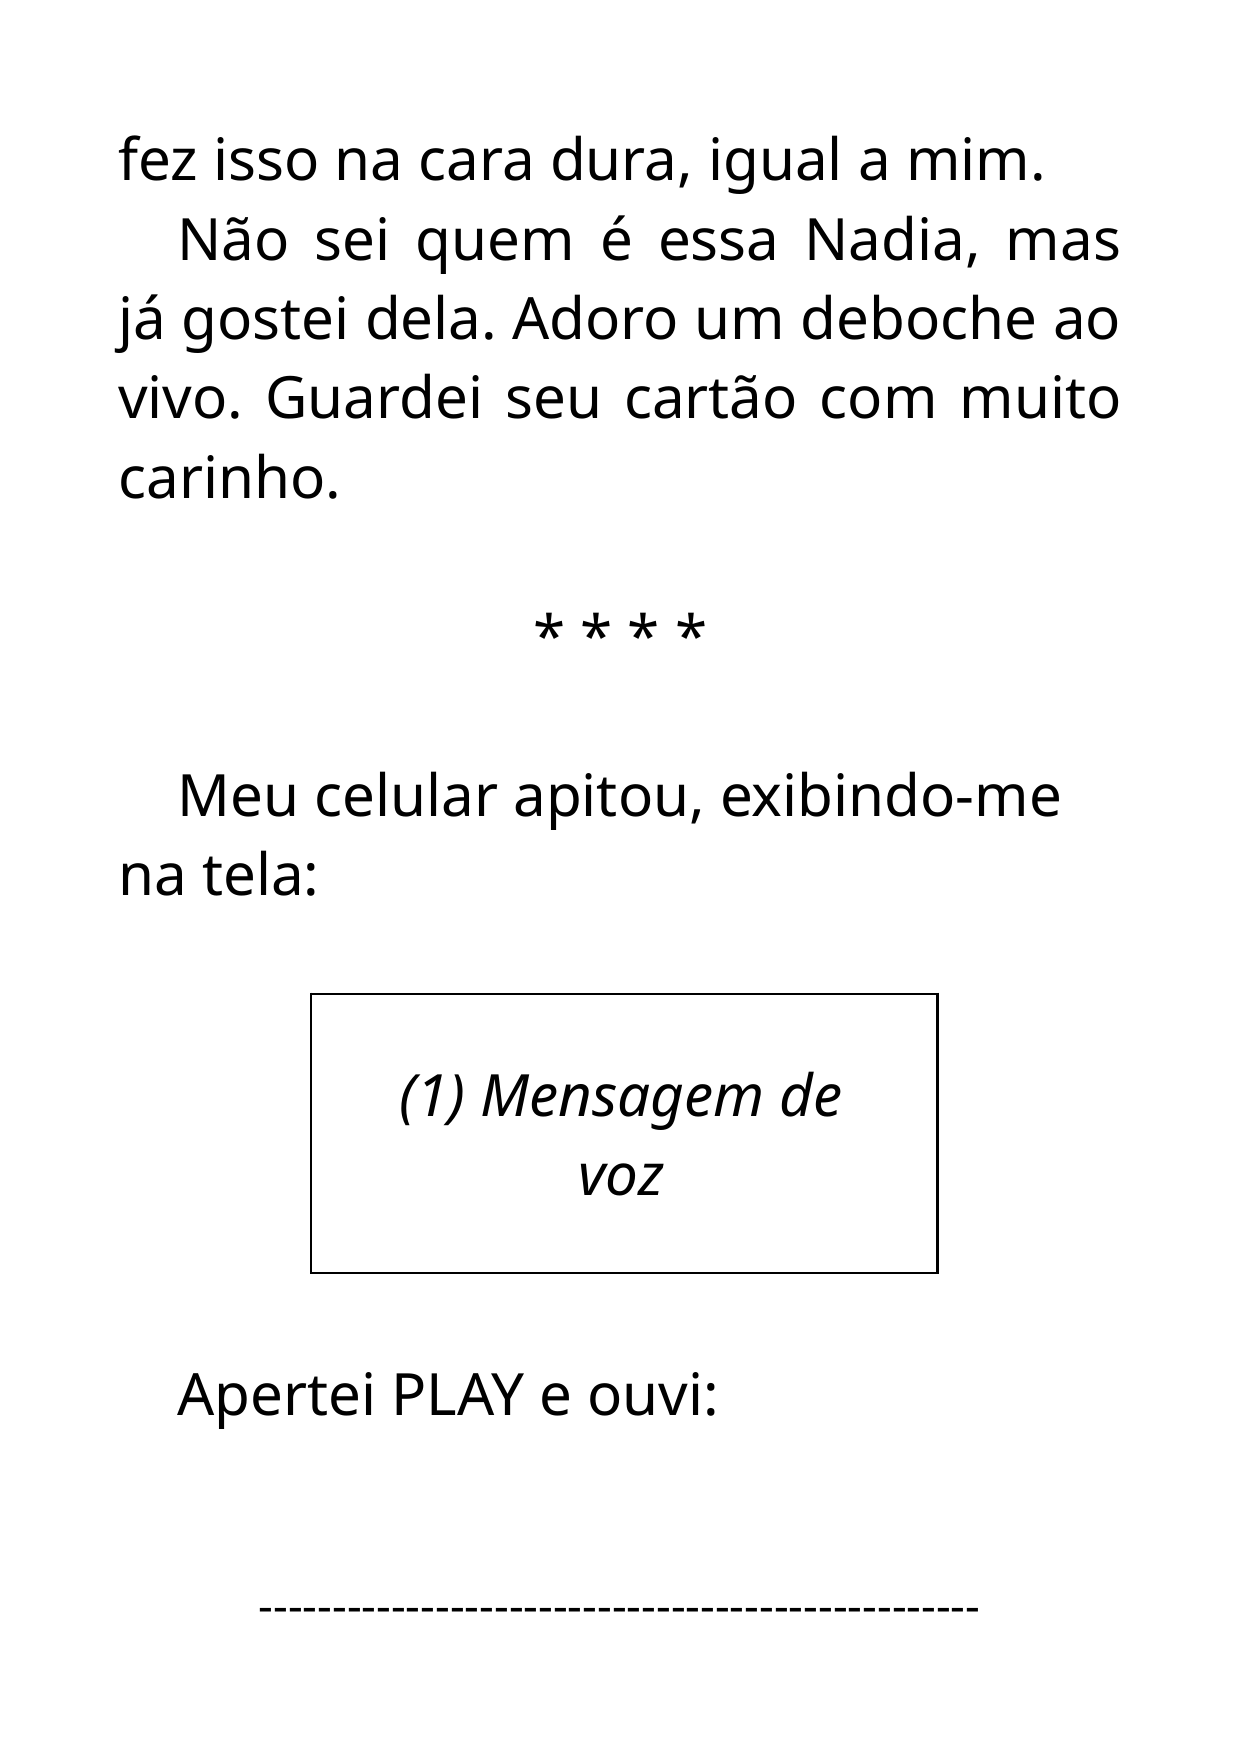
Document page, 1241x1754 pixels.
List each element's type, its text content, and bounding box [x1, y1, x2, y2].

text Meu celular apitou, exibindo-me na tela: [118, 754, 1122, 913]
text Não sei quem é essa Nadia, mas já gostei dela. Adoro um deboche ao vivo. Guardei seu cartão com muito carinho. [118, 198, 1122, 516]
text Apertei PLAY e ouvi: [118, 1353, 1122, 1433]
text * * * * [118, 595, 1122, 674]
table_header (1) Mensagem de voz [312, 995, 936, 1272]
text fez isso na cara dura, igual a mim. [118, 118, 1122, 198]
